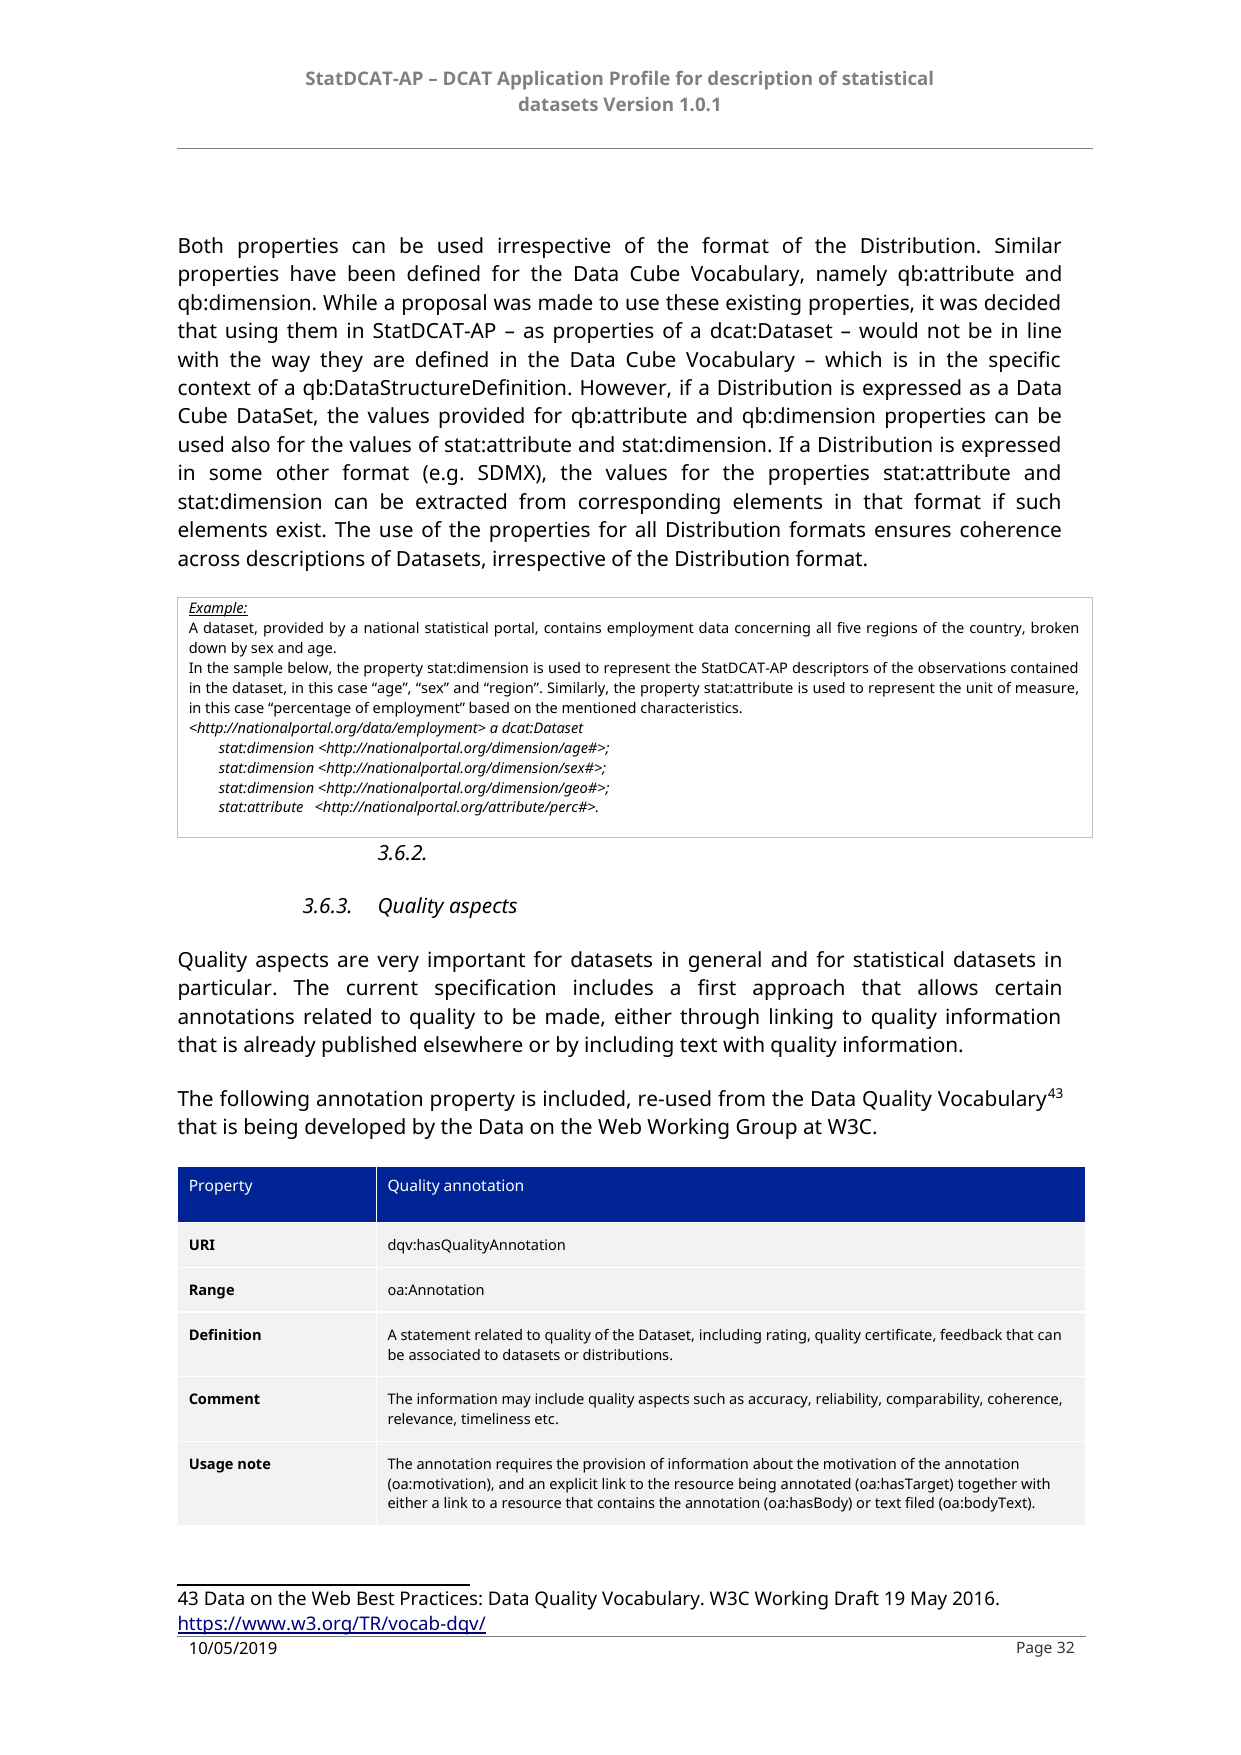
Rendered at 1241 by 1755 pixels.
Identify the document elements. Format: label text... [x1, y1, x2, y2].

table_cell A statement related to quality of the Dataset, including rating, quality certificate, feedback that can be associated to datasets or distributions. [377, 1313, 1085, 1376]
table_cell Comment [178, 1377, 376, 1441]
subtitle Quality aspects [302, 892, 1063, 920]
table_header Property [178, 1167, 376, 1222]
table_header Quality annotation [377, 1167, 1085, 1222]
table_cell URI [178, 1223, 376, 1267]
text Data on the Web Best Practices: Data Quality Vocabulary. W3C Working Draft 19 May 2016. https://www.w3.org/TR/vocab-dqv/ [177, 1585, 1063, 1636]
table_cell The information may include quality aspects such as accuracy, reliability, comparability, coherence, relevance, timeliness etc. [377, 1377, 1085, 1441]
table_cell Range [178, 1268, 376, 1311]
table_cell Definition [178, 1313, 376, 1376]
table_cell The annotation requires the provision of information about the motivation of the annotation (oa:motivation), and an explicit link to the resource being annotated (oa:hasTarget) together with either a link to a resource that contains the annotation (oa:hasBody) or text filed (oa:bodyText). [377, 1442, 1085, 1525]
text Quality aspects are very important for datasets in general and for statistical datasets in particular. The current specification includes a first approach that allows certain annotations related to quality to be made, either through linking to quality information that is already published elsewhere or by including text with quality information. [177, 945, 1063, 1059]
table_cell Usage note [178, 1442, 376, 1525]
table_cell oa:Annotation [377, 1268, 1085, 1311]
table_header Example: A dataset, provided by a national statistical portal, contains employment data concerning all five regions of the country, broken down by sex and age. In the sample below, the property stat:dimension is used to represent the StatDCAT-AP descriptors of the observations contained in the dataset, in this case “age”, “sex” and “region”. Similarly, the property stat:attribute is used to represent the unit of measure, in this case “percentage of employment” based on the mentioned characteristics. <http://nationalportal.org/data/employment> a dcat:Dataset stat:dimension <http://nationalportal.org/dimension/age#>; stat:dimension <http://nationalportal.org/dimension/sex#>; stat:dimension <http://nationalportal.org/dimension/geo#>; stat:attribute <http://nationalportal.org/attribute/perc#>. [178, 598, 1092, 837]
text Both properties can be used irrespective of the format of the Distribution. Similar properties have been defined for the Data Cube Vocabulary, namely qb:attribute and qb:dimension. While a proposal was made to use these existing properties, it was decided that using them in StatDCAT-AP – as properties of a dcat:Dataset – would not be in line with the way they are defined in the Data Cube Vocabulary – which is in the specific context of a qb:DataStructureDefinition. However, if a Distribution is expressed as a Data Cube DataSet, the values provided for qb:attribute and qb:dimension properties can be used also for the values of stat:attribute and stat:dimension. If a Distribution is expressed in some other format (e.g. SDMX), the values for the properties stat:attribute and stat:dimension can be extracted from corresponding elements in that format if such elements exist. The use of the properties for all Distribution formats ensures coherence across descriptions of Datasets, irrespective of the Distribution format. [177, 231, 1063, 572]
table_cell dqv:hasQualityAnnotation [377, 1223, 1085, 1267]
text The following annotation property is included, re-used from the Data Quality Vocabulary that is being developed by the Data on the Web Working Group at W3C. [177, 1084, 1063, 1141]
